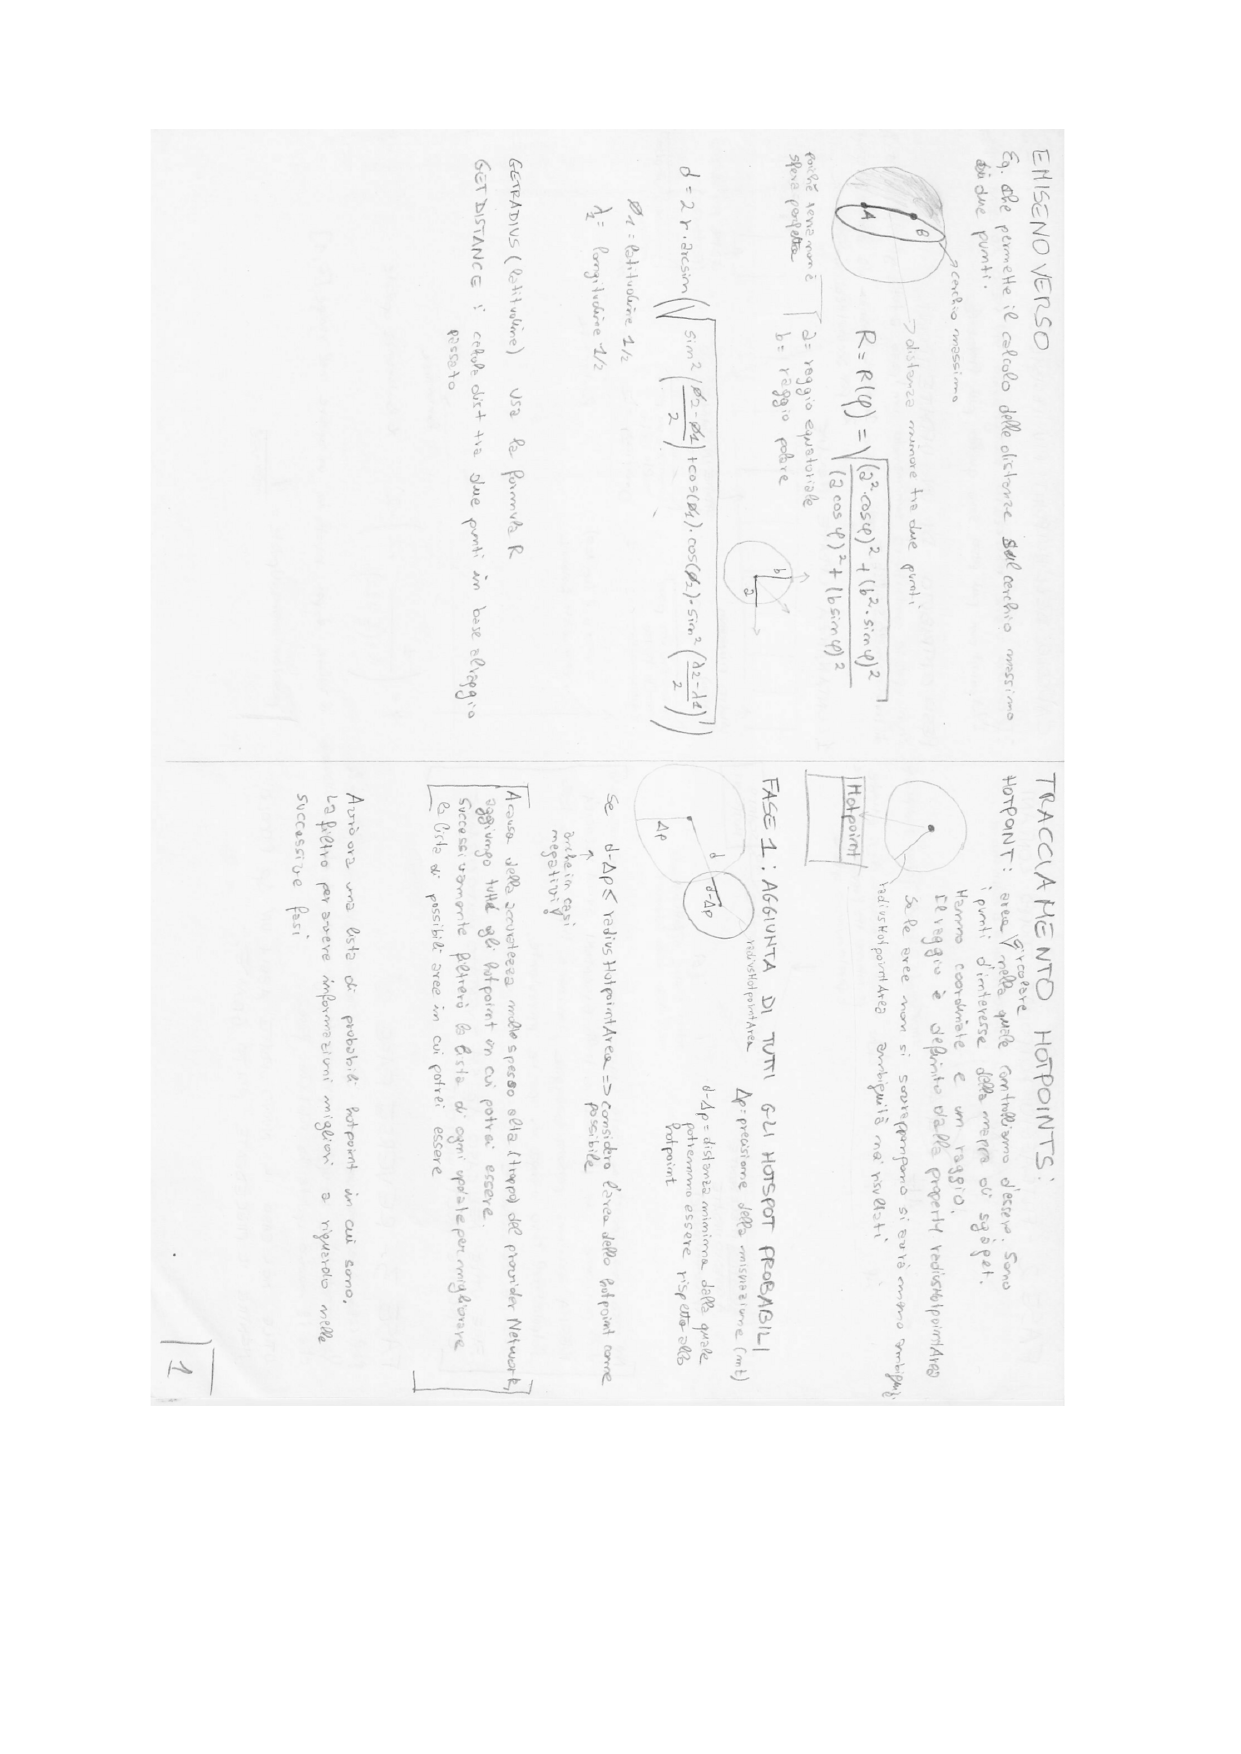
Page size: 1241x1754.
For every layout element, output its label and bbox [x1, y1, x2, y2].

picture [150, 129, 1065, 1406]
